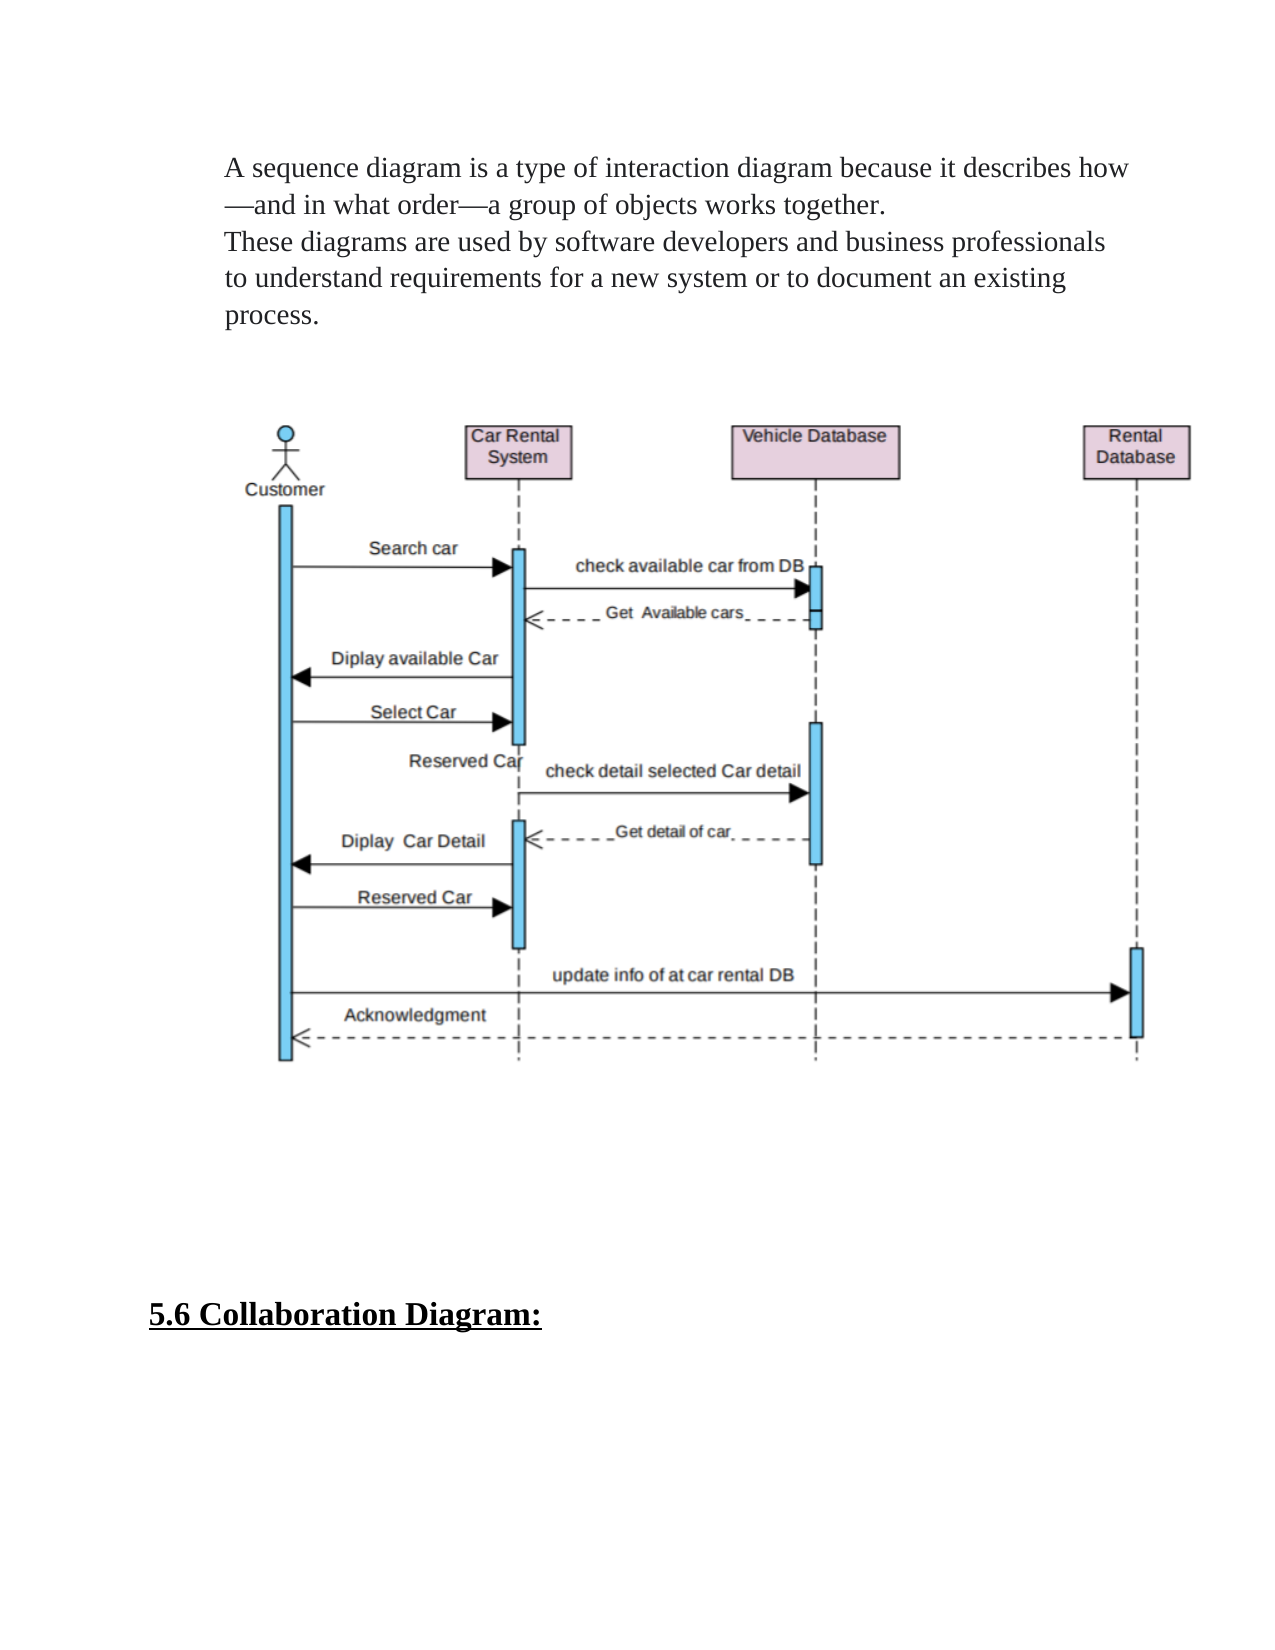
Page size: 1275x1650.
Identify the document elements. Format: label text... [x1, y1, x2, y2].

text 5.6 Collaboration Diagram: [148, 1294, 1133, 1333]
text These diagrams are used by software developers and business professionals to understand requirements for a new system or to document an existing process. [223, 224, 1133, 331]
text A sequence diagram is a type of interaction diagram because it describes how—and in what order—a group of objects works together. [223, 150, 1133, 220]
